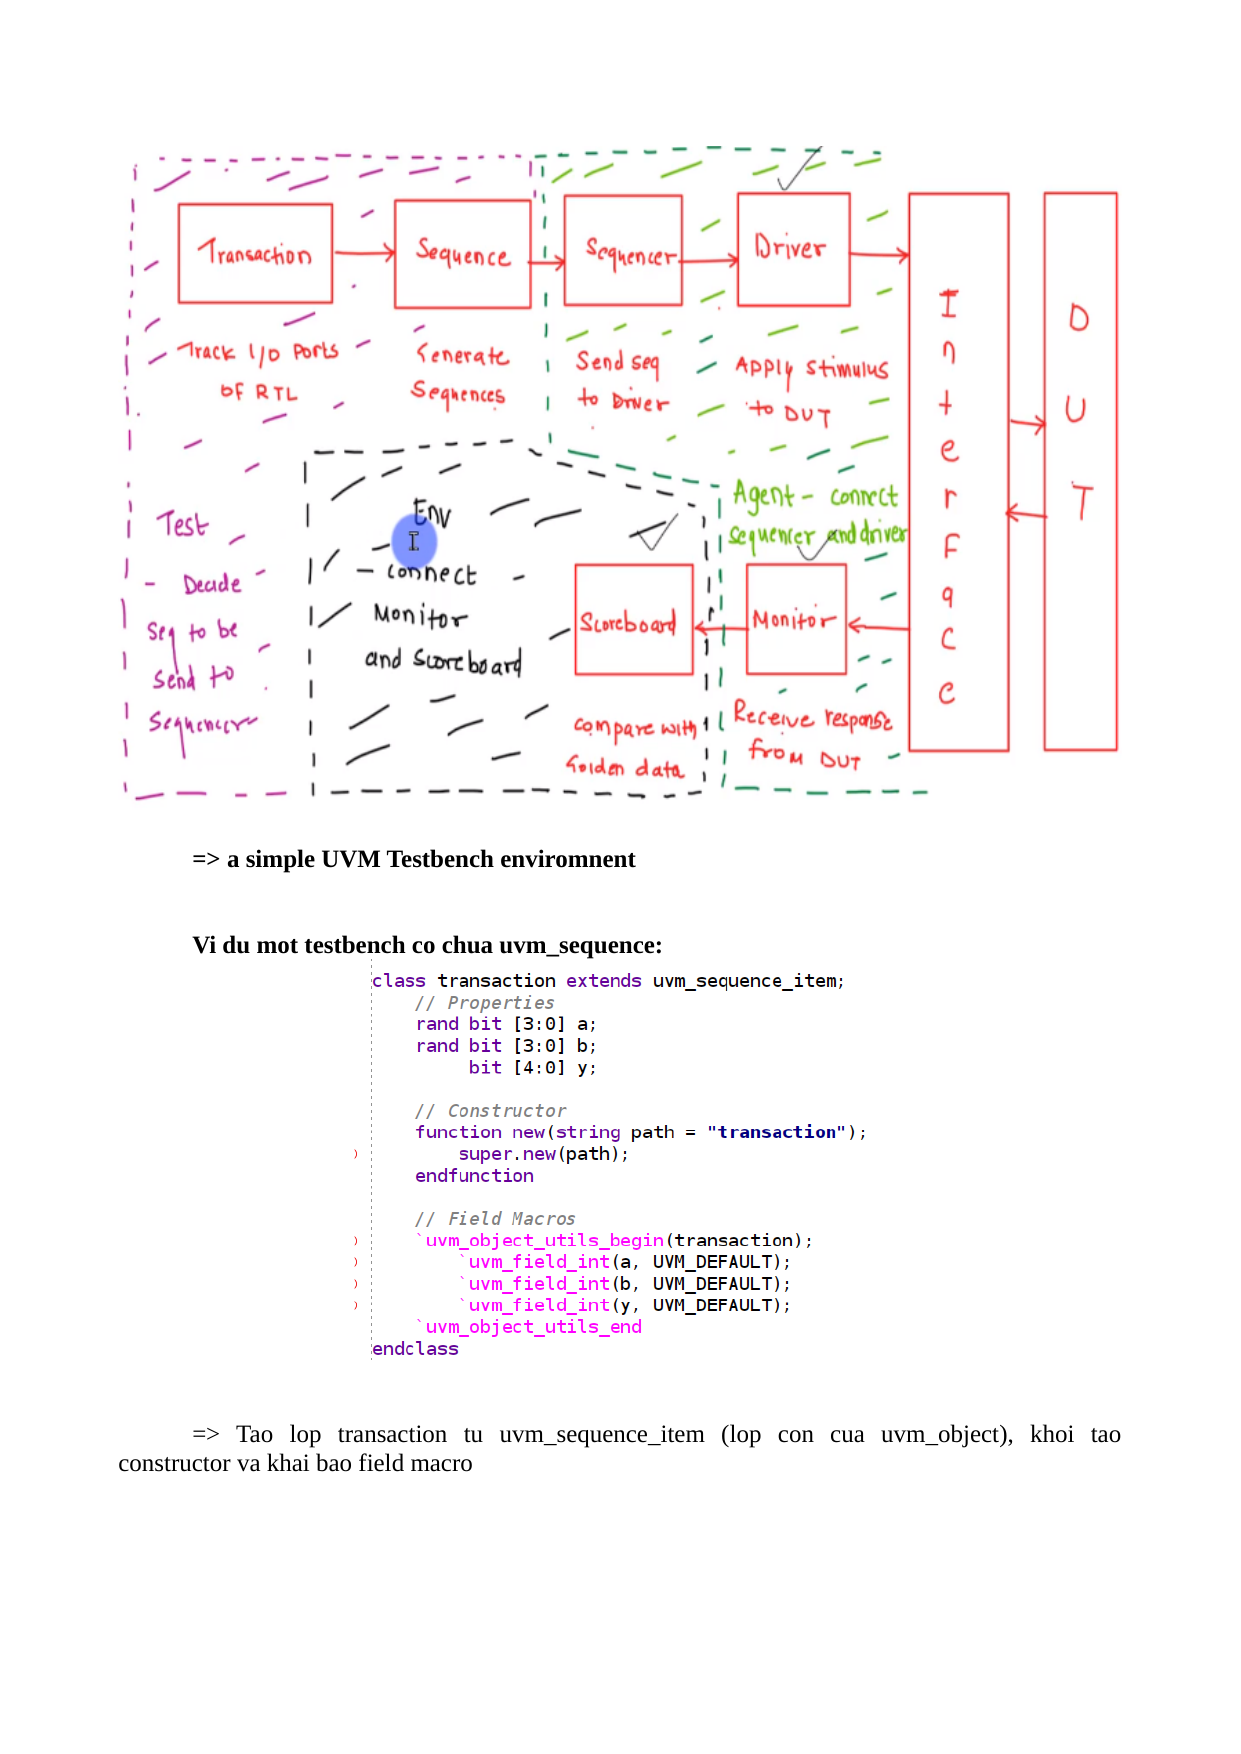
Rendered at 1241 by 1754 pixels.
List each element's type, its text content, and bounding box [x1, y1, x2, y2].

text Vi du mot testbench co chua uvm_sequence: [118, 931, 1122, 959]
text => Tao lop transaction tu uvm_sequence_item (lop con cua uvm_object), khoi tao constructor va khai bao field macro [118, 1419, 1122, 1477]
picture [118, 146, 1123, 816]
picture [354, 959, 886, 1360]
text => a simple UVM Testbench enviromnent [118, 844, 1122, 873]
